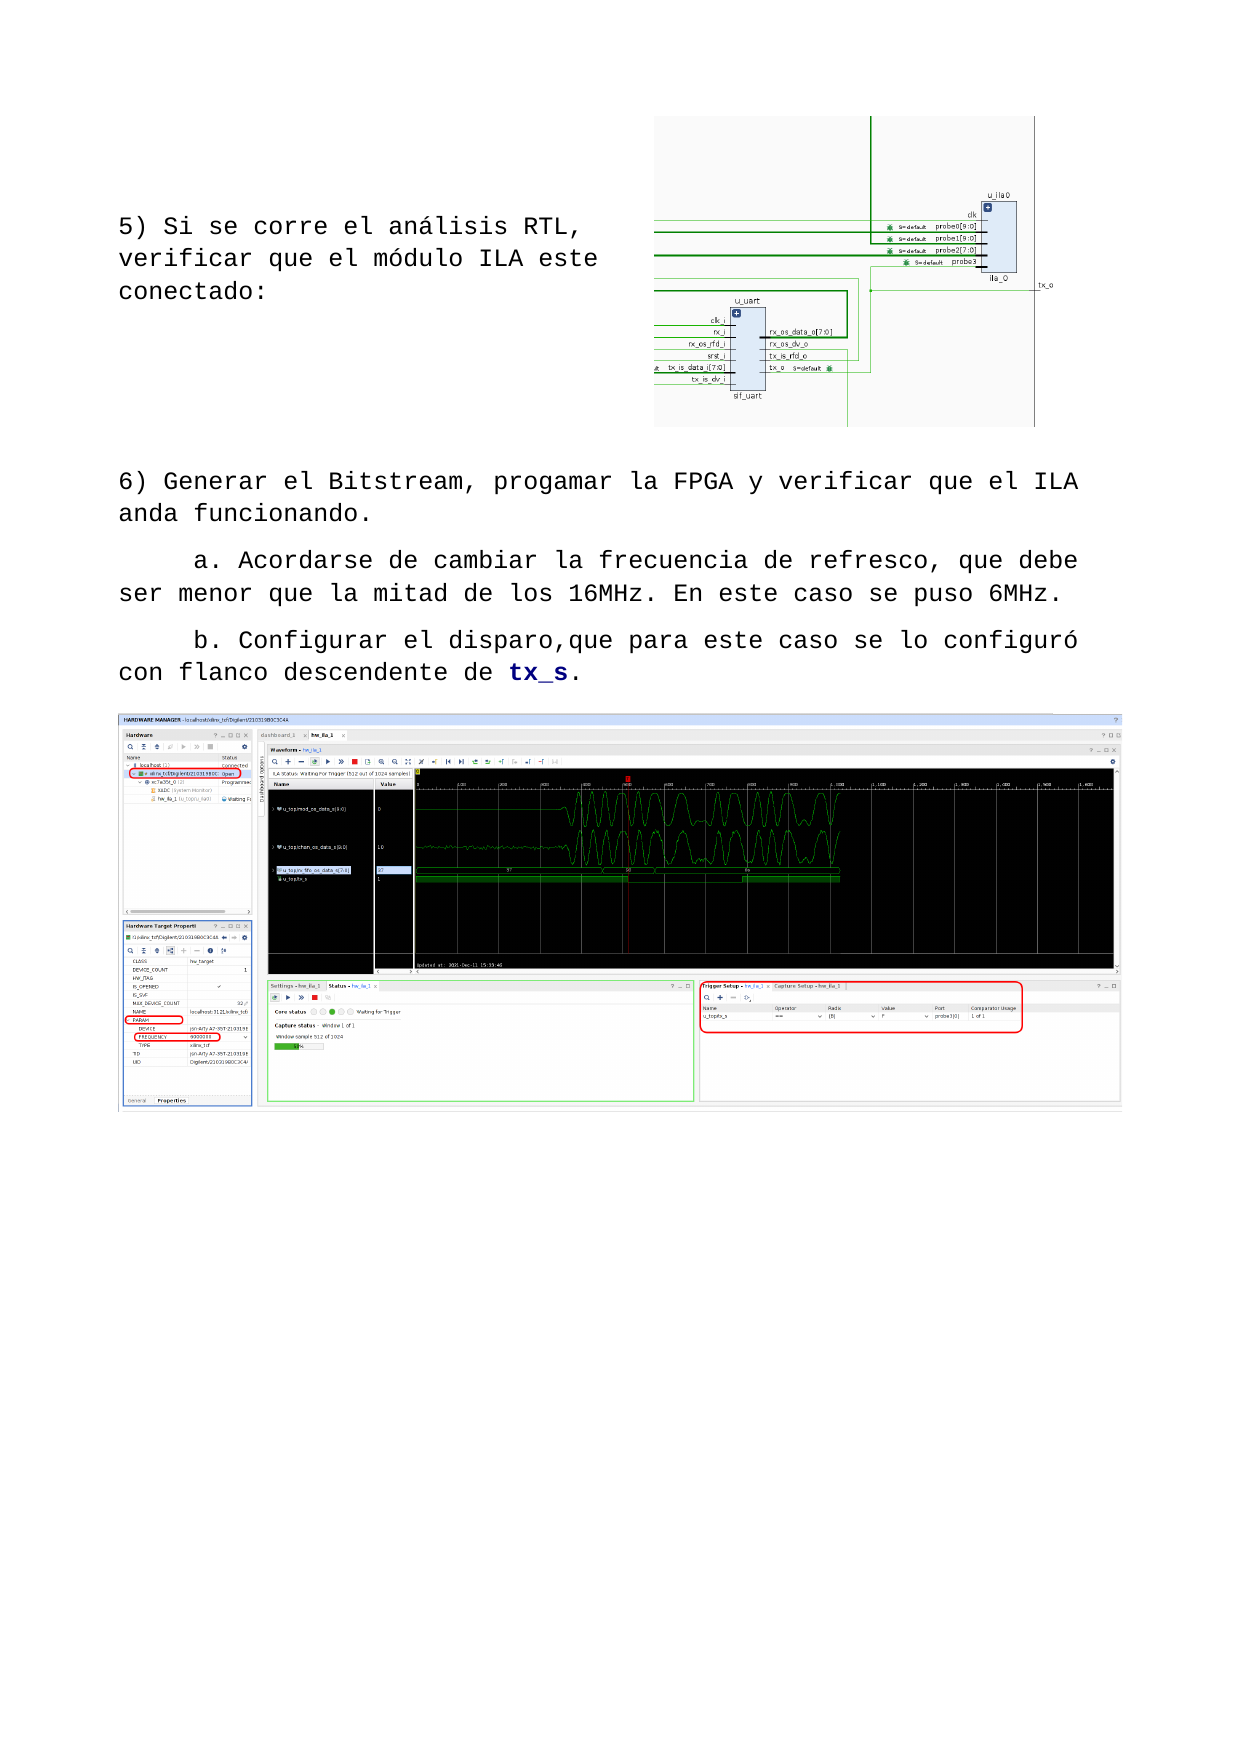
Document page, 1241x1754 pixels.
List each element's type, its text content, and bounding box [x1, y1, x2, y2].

picture [118, 713, 1123, 1112]
picture [654, 116, 1064, 427]
text [1064, 213, 1122, 307]
text 5) Si se corre el análisis RTL, verificar que el módulo ILA este conectado: [118, 213, 654, 307]
text a. Acordarse de cambiar la frecuencia de refresco, que debe ser menor que la mitad de los 16MHz. En este caso se puso 6MHz. [118, 548, 1122, 609]
text b. Configurar el disparo,que para este caso se lo configuró con flanco descendente de tx_s. [118, 627, 1122, 688]
text 6) Generar el Bitstream, progamar la FPGA y verificar que el ILA anda funcionando. [118, 468, 1122, 529]
